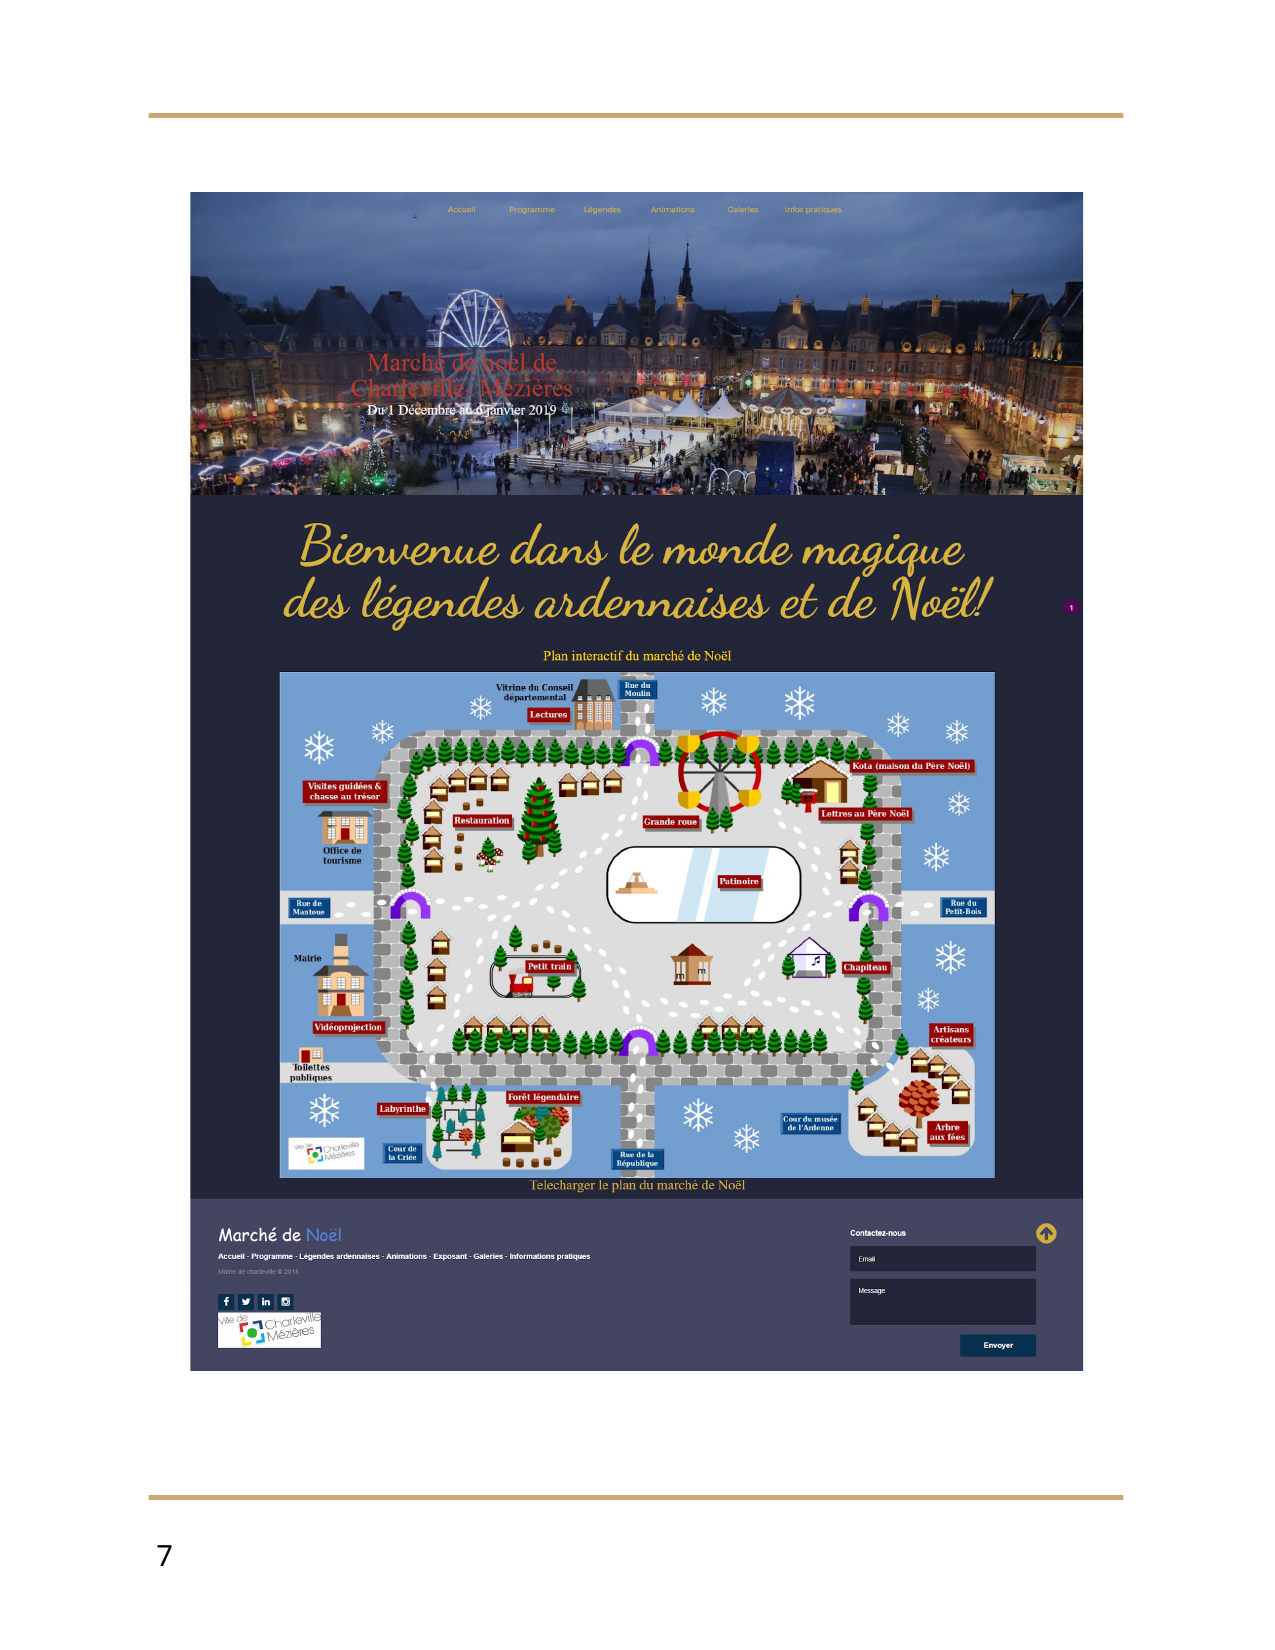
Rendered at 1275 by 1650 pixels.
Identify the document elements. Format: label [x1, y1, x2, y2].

picture [190, 192, 1084, 1371]
picture [148, 113, 1124, 118]
picture [148, 1495, 1124, 1500]
